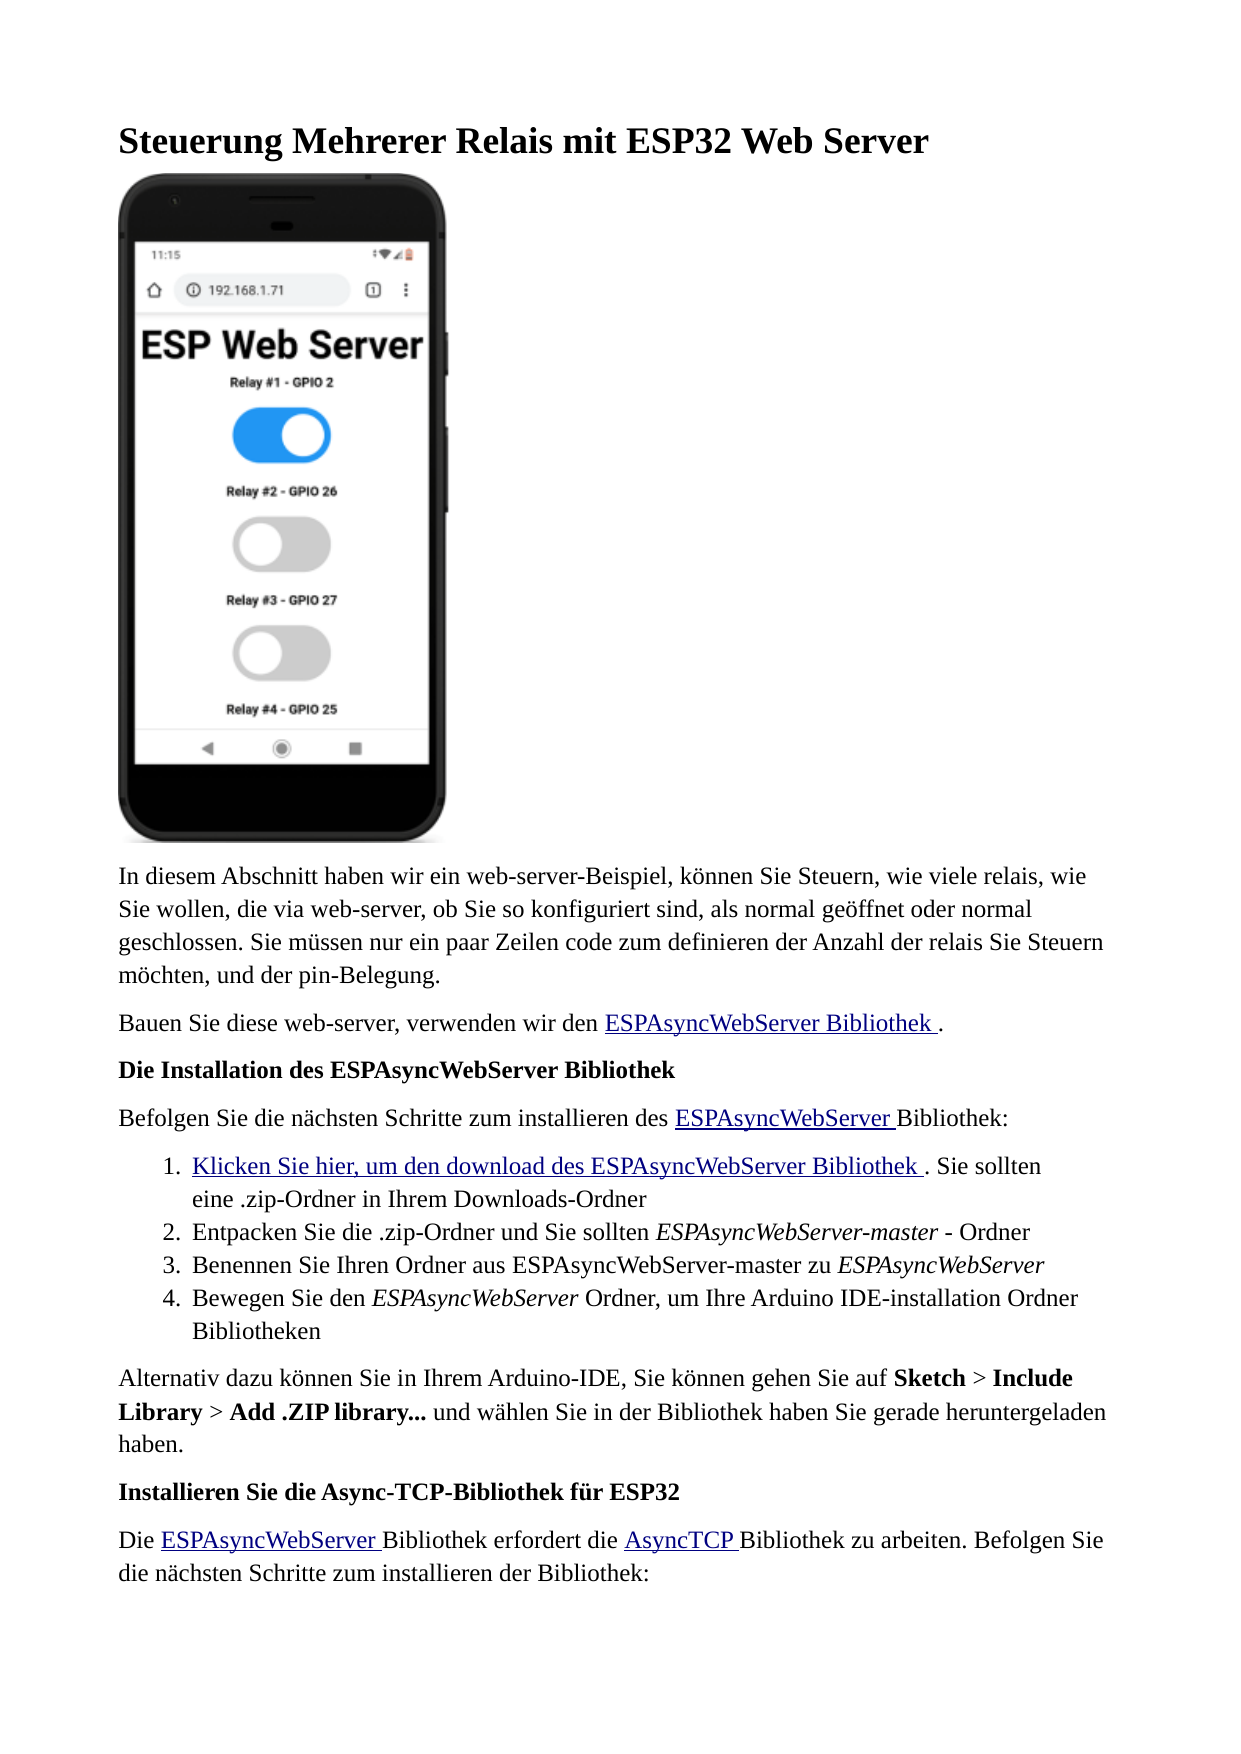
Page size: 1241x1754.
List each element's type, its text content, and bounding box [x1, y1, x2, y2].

text Befolgen Sie die nächsten Schritte zum installieren des ESPAsyncWebServer Bibliothek: [118, 1103, 1122, 1132]
subtitle Steuerung Mehrerer Relais mit ESP32 Web Server [118, 118, 1122, 161]
picture [118, 173, 450, 843]
list Klicken Sie hier, um den download des ESPAsyncWebServer Bibliothek . Sie sollten eine .zip-Ordner in Ihrem Downloads-Ordner [162, 1151, 1122, 1213]
list Benennen Sie Ihren Ordner aus ESPAsyncWebServer-master zu ESPAsyncWebServer [162, 1250, 1122, 1279]
list Bewegen Sie den ESPAsyncWebServer Ordner, um Ihre Arduino IDE-installation Ordner Bibliotheken [162, 1283, 1122, 1345]
text Alternativ dazu können Sie in Ihrem Arduino-IDE, Sie können gehen Sie auf Sketch > Include Library > Add .ZIP library... und wählen Sie in der Bibliothek haben Sie gerade heruntergeladen haben. [118, 1363, 1122, 1458]
text In diesem Abschnitt haben wir ein web-server-Beispiel, können Sie Steuern, wie viele relais, wie Sie wollen, die via web-server, ob Sie so konfiguriert sind, als normal geöffnet oder normal geschlossen. Sie müssen nur ein paar Zeilen code zum definieren der Anzahl der relais Sie Steuern möchten, und der pin-Belegung. [118, 861, 1122, 989]
text Die Installation des ESPAsyncWebServer Bibliothek [118, 1056, 1122, 1084]
text Bauen Sie diese web-server, verwenden wir den ESPAsyncWebServer Bibliothek . [118, 1008, 1122, 1037]
text Die ESPAsyncWebServer Bibliothek erfordert die AsyncTCP Bibliothek zu arbeiten. Befolgen Sie die nächsten Schritte zum installieren der Bibliothek: [118, 1525, 1122, 1587]
text Installieren Sie die Async-TCP-Bibliothek für ESP32 [118, 1477, 1122, 1506]
list Entpacken Sie die .zip-Ordner und Sie sollten ESPAsyncWebServer-master - Ordner [162, 1217, 1122, 1246]
